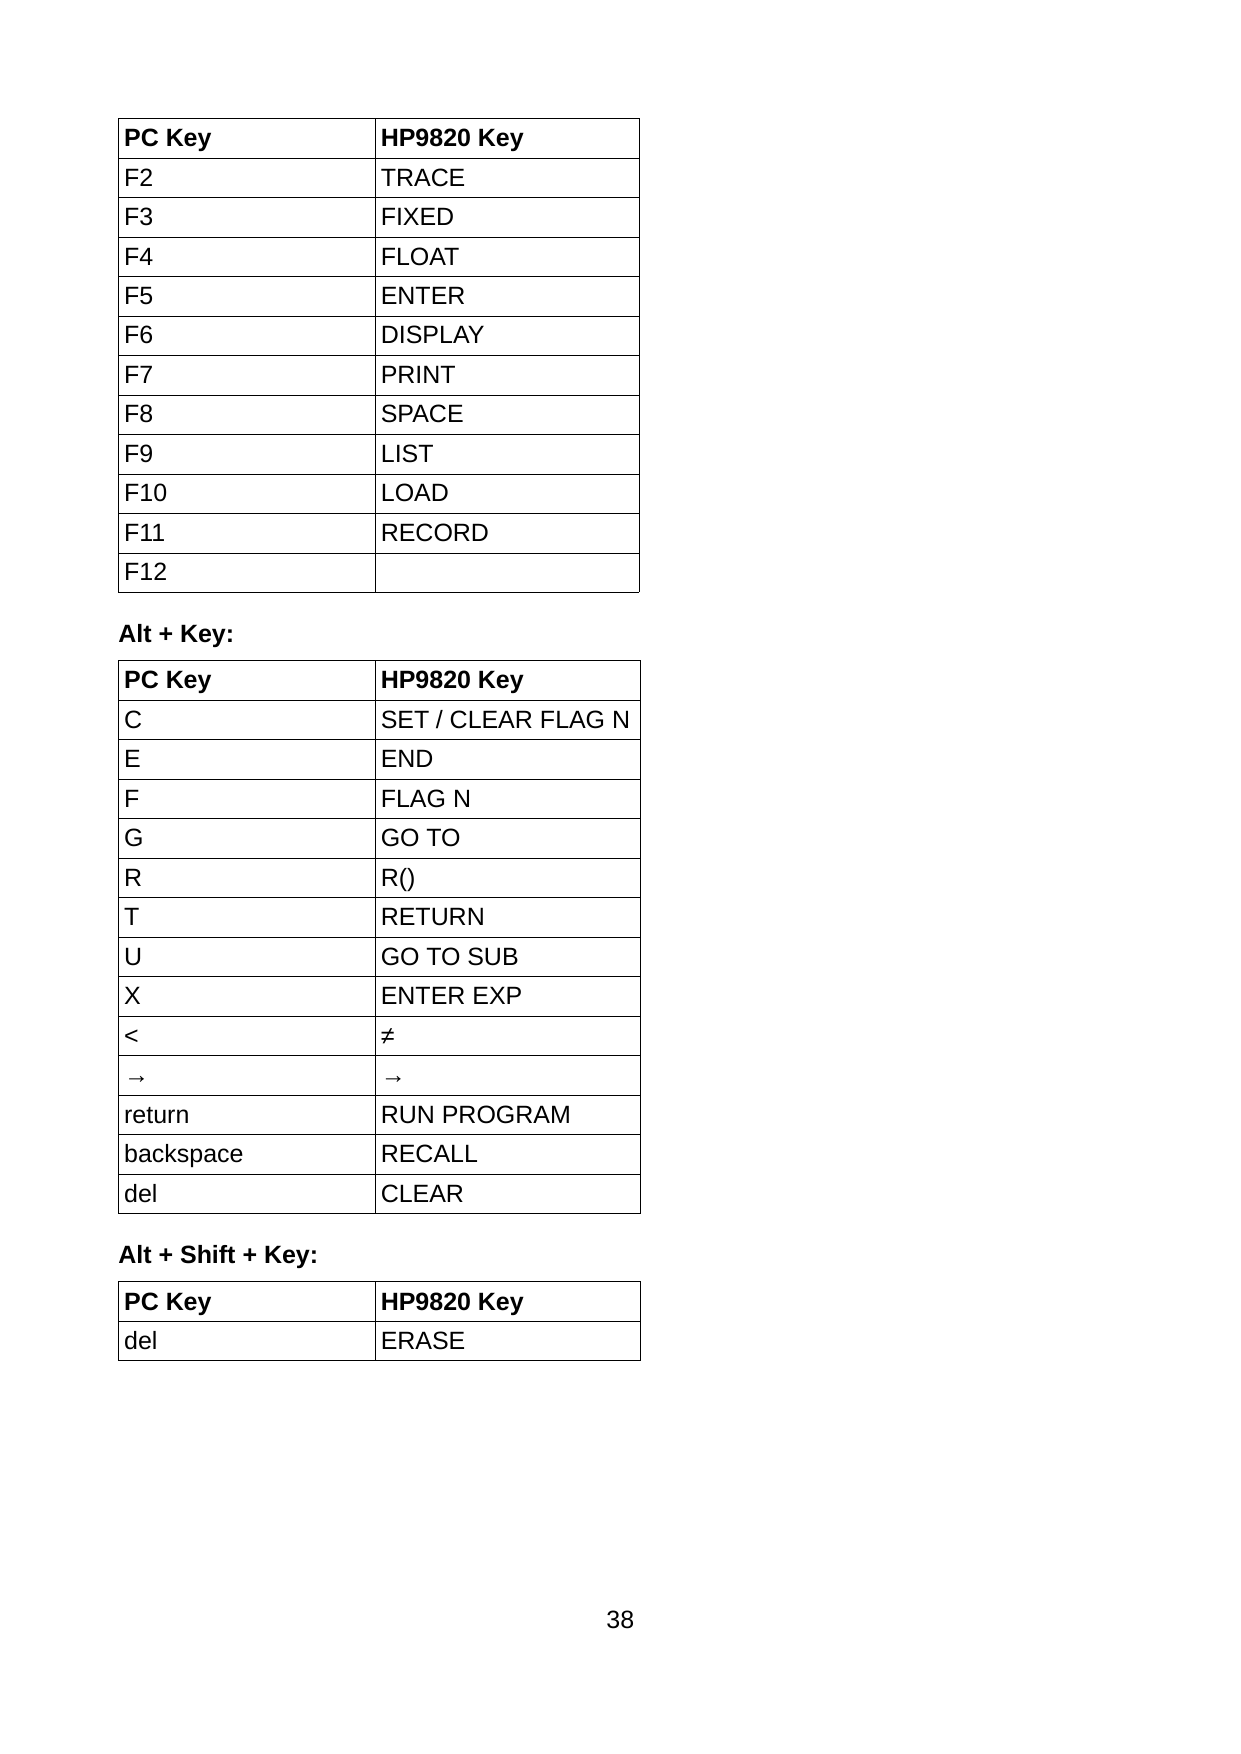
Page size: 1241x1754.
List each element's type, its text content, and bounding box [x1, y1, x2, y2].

table_cell → [376, 1056, 640, 1094]
text Alt + Key: [118, 620, 1122, 648]
table_cell SET / CLEAR FLAG N [376, 701, 640, 739]
table_cell T [119, 898, 375, 937]
table_cell F5 [119, 277, 375, 316]
table_cell F10 [119, 475, 375, 513]
table_cell FLOAT [376, 238, 639, 276]
table_cell FLAG N [376, 780, 640, 818]
table_header HP9820 Key [376, 1282, 640, 1321]
table_cell R [119, 859, 375, 897]
table_header PC Key [119, 119, 375, 158]
table_header PC Key [119, 661, 375, 700]
table_cell RECALL [376, 1135, 640, 1173]
table_cell LOAD [376, 475, 639, 513]
table_cell X [119, 977, 375, 1016]
table_cell LIST [376, 435, 639, 473]
text Alt + Shift + Key: [118, 1241, 1122, 1269]
table_cell E [119, 740, 375, 779]
table_cell SPACE [376, 396, 639, 434]
table_cell ENTER [376, 277, 639, 316]
table_cell ENTER EXP [376, 977, 640, 1016]
table_cell F2 [119, 159, 375, 197]
table_cell F3 [119, 198, 375, 237]
table_cell GO TO SUB [376, 938, 640, 976]
table_cell RUN PROGRAM [376, 1096, 640, 1134]
table_header HP9820 Key [376, 119, 639, 158]
table_cell F [119, 780, 375, 818]
table_cell END [376, 740, 640, 779]
table_header PC Key [119, 1282, 375, 1321]
table_header HP9820 Key [376, 661, 640, 700]
table_cell C [119, 701, 375, 739]
table_cell F9 [119, 435, 375, 473]
table_cell [376, 554, 639, 592]
table_cell ERASE [376, 1322, 640, 1360]
table_cell F4 [119, 238, 375, 276]
table_cell PRINT [376, 356, 639, 394]
table_cell F7 [119, 356, 375, 394]
table_cell → [119, 1056, 375, 1094]
table_cell DISPLAY [376, 317, 639, 355]
table_cell < [119, 1017, 375, 1055]
table_cell return [119, 1096, 375, 1134]
table_cell TRACE [376, 159, 639, 197]
table_cell del [119, 1175, 375, 1213]
table_cell U [119, 938, 375, 976]
table_cell F12 [119, 554, 375, 592]
table_cell F11 [119, 514, 375, 552]
table_cell FIXED [376, 198, 639, 237]
table_cell GO TO [376, 819, 640, 858]
table_cell backspace [119, 1135, 375, 1173]
table_cell R() [376, 859, 640, 897]
table_cell F8 [119, 396, 375, 434]
table_cell F6 [119, 317, 375, 355]
table_cell CLEAR [376, 1175, 640, 1213]
table_cell ≠ [376, 1017, 640, 1055]
table_cell del [119, 1322, 375, 1360]
table_cell RETURN [376, 898, 640, 937]
table_cell RECORD [376, 514, 639, 552]
table_cell G [119, 819, 375, 858]
